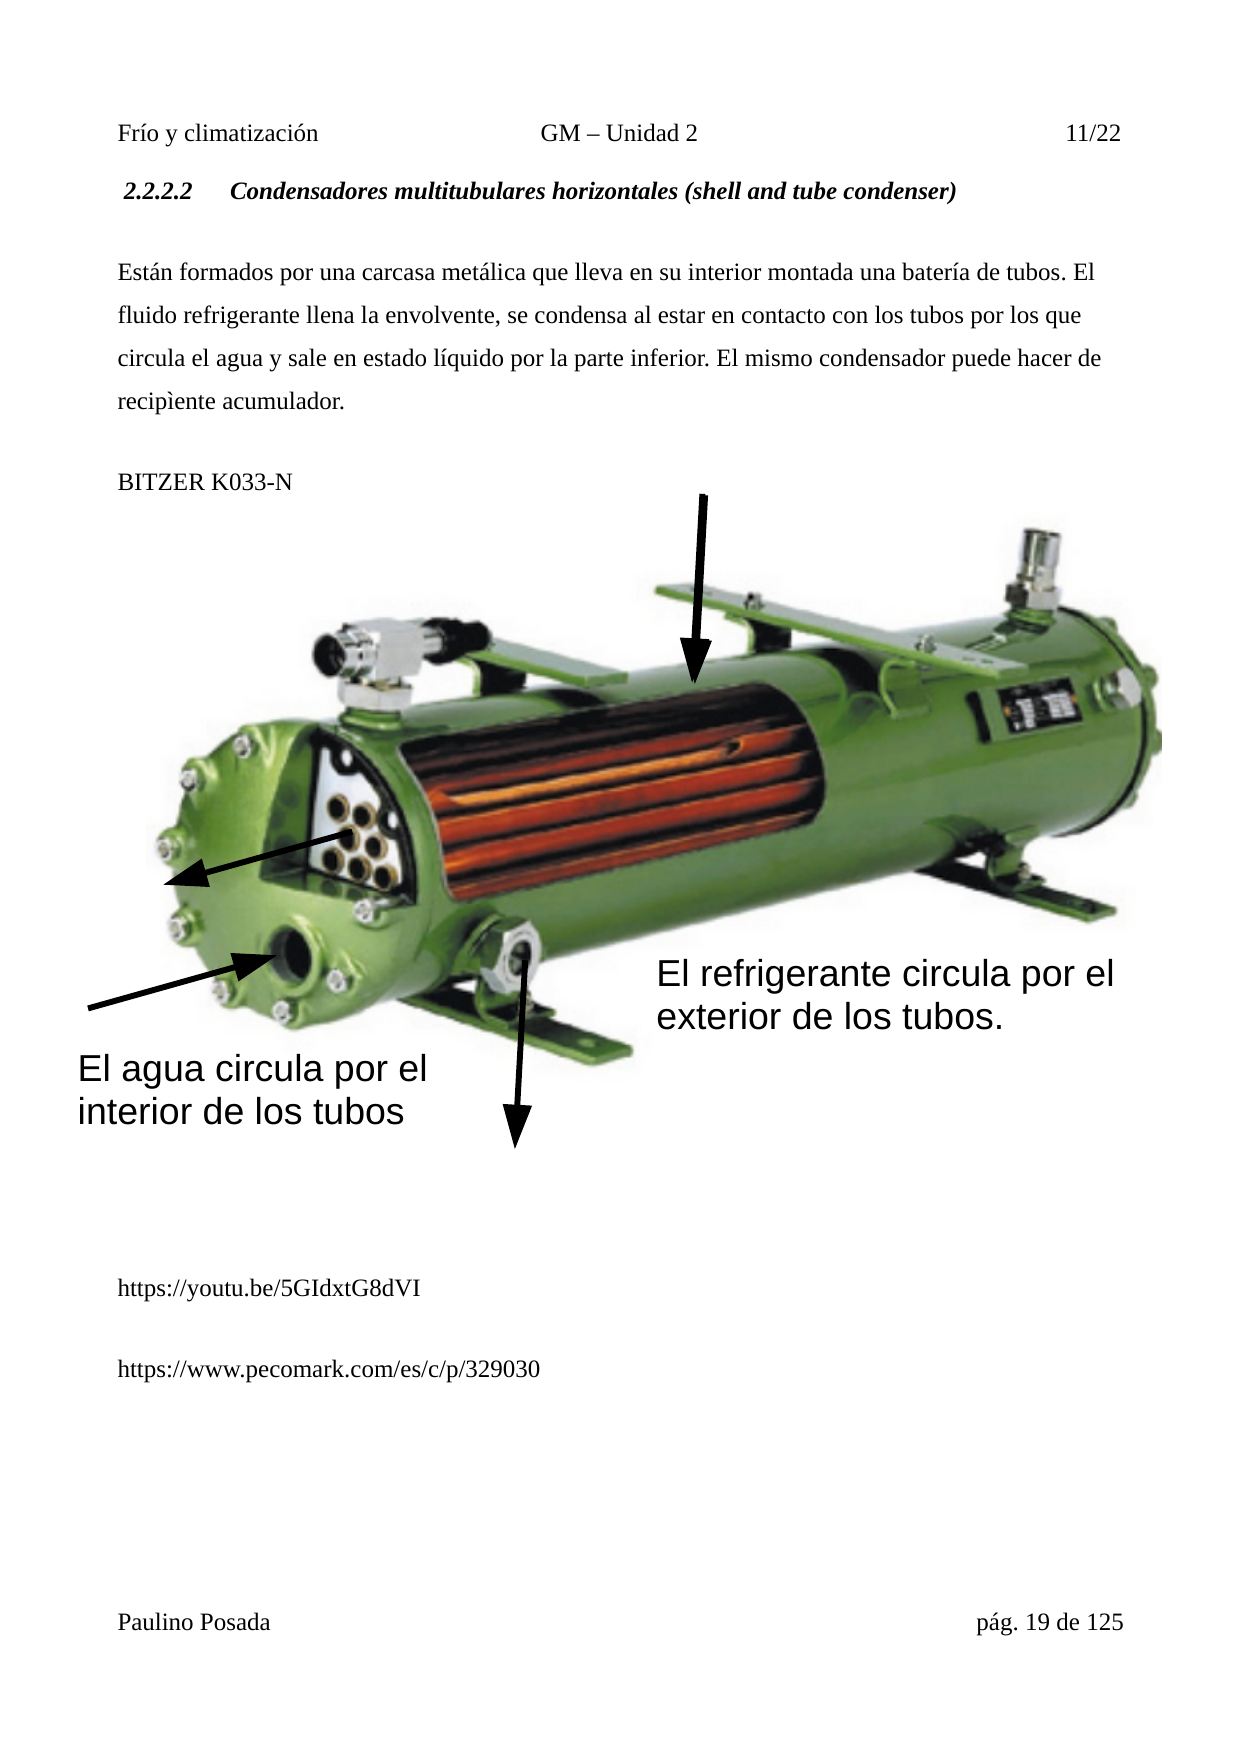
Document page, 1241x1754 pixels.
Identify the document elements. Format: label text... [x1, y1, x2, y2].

picture [147, 1063, 157, 1079]
text https://www.pecomark.com/es/c/p/329030 [117, 1354, 1123, 1383]
text Están formados por una carcasa metálica que lleva en su interior montada una batería de tubos. El fluido refrigerante llena la envolvente, se condensa al estar en contacto con los tubos por los que circula el agua y sale en estado líquido por la parte inferior. El mismo condensador puede hacer de recipìente acumulador. [117, 257, 1123, 415]
text BITZER K033-N [117, 467, 1123, 496]
text https://youtu.be/5GIdxtG8dVI [117, 1273, 1123, 1302]
picture [146, 1078, 157, 1086]
picture [146, 497, 1162, 1089]
subtitle Condensadores multitubulares horizontales (shell and tube condenser) [117, 176, 1123, 205]
picture [339, 1063, 349, 1079]
